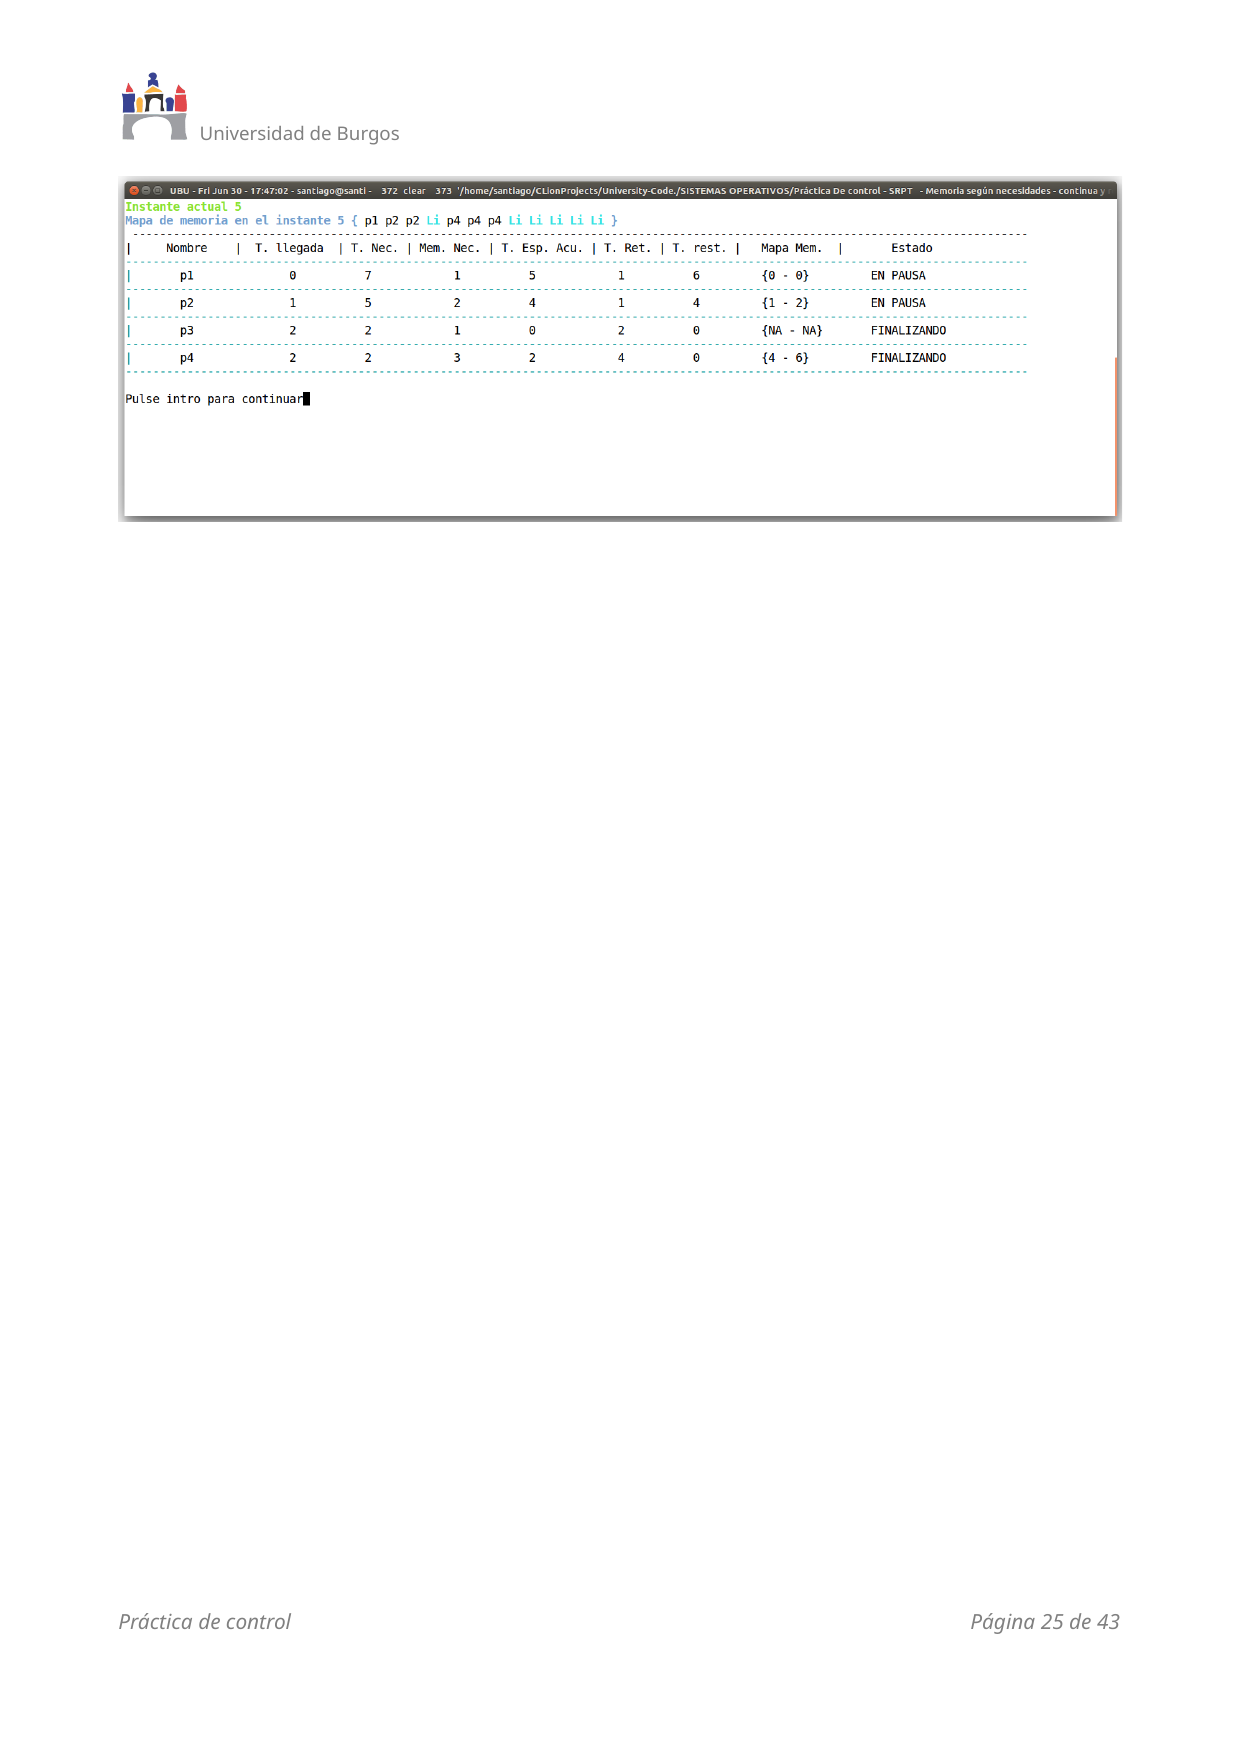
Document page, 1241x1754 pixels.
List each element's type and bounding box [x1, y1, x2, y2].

picture [118, 176, 1123, 522]
picture [117, 72, 189, 142]
